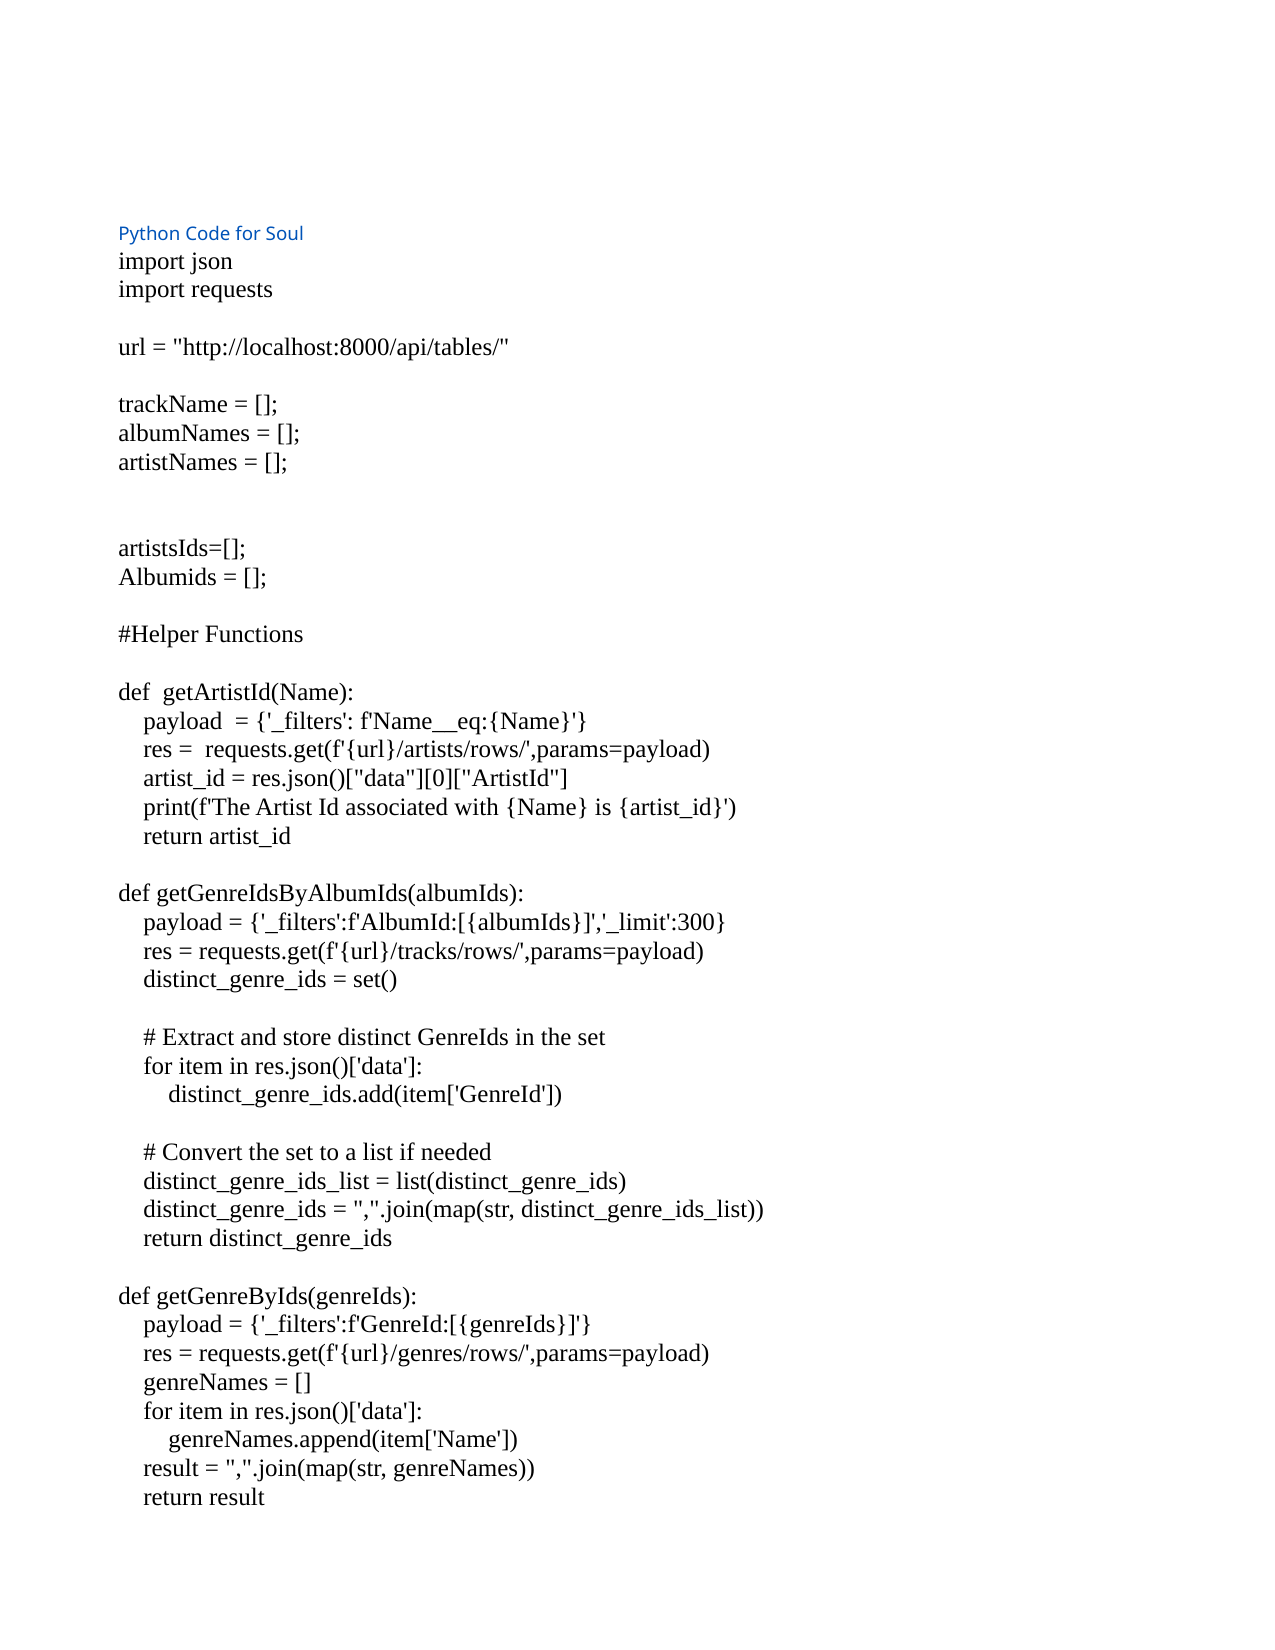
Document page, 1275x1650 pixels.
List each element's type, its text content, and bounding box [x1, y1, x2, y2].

text # Convert the set to a list if needed [118, 1137, 1157, 1166]
text return result [118, 1482, 1157, 1511]
text distinct_genre_ids_list = list(distinct_genre_ids) [118, 1166, 1157, 1194]
text return artist_id [118, 821, 1157, 849]
text print(f'The Artist Id associated with {Name} is {artist_id}') [118, 792, 1157, 821]
text payload = {'_filters':f'AlbumId:[{albumIds}]','_limit':300} [118, 907, 1157, 936]
text def getArtistId(Name): [118, 677, 1157, 706]
text for item in res.json()['data']: [118, 1051, 1157, 1079]
text def getGenreByIds(genreIds): [118, 1281, 1157, 1309]
text genreNames.append(item['Name']) [118, 1424, 1157, 1453]
text # Extract and store distinct GenreIds in the set [118, 1022, 1157, 1051]
text res = requests.get(f'{url}/genres/rows/',params=payload) [118, 1338, 1157, 1367]
text trackName = []; [118, 389, 1157, 418]
text Albumids = []; [118, 562, 1157, 591]
text artistsIds=[]; [118, 533, 1157, 562]
text url = "http://localhost:8000/api/tables/" [118, 332, 1157, 361]
text distinct_genre_ids.add(item['GenreId']) [118, 1079, 1157, 1108]
text Python Code for Soul import json [118, 220, 1157, 274]
text def getGenreIdsByAlbumIds(albumIds): [118, 878, 1157, 907]
text distinct_genre_ids = set() [118, 964, 1157, 993]
text distinct_genre_ids = ",".join(map(str, distinct_genre_ids_list)) [118, 1194, 1157, 1223]
text artistNames = []; [118, 447, 1157, 476]
text res = requests.get(f'{url}/tracks/rows/',params=payload) [118, 936, 1157, 964]
text payload = {'_filters':f'GenreId:[{genreIds}]'} [118, 1309, 1157, 1338]
text #Helper Functions [118, 619, 1157, 648]
text genreNames = [] [118, 1367, 1157, 1396]
text payload = {'_filters': f'Name__eq:{Name}'} [118, 706, 1157, 734]
text result = ",".join(map(str, genreNames)) [118, 1453, 1157, 1482]
text res = requests.get(f'{url}/artists/rows/',params=payload) [118, 734, 1157, 763]
text albumNames = []; [118, 418, 1157, 447]
text for item in res.json()['data']: [118, 1396, 1157, 1424]
text import requests [118, 274, 1157, 303]
text return distinct_genre_ids [118, 1223, 1157, 1252]
text artist_id = res.json()["data"][0]["ArtistId"] [118, 763, 1157, 792]
